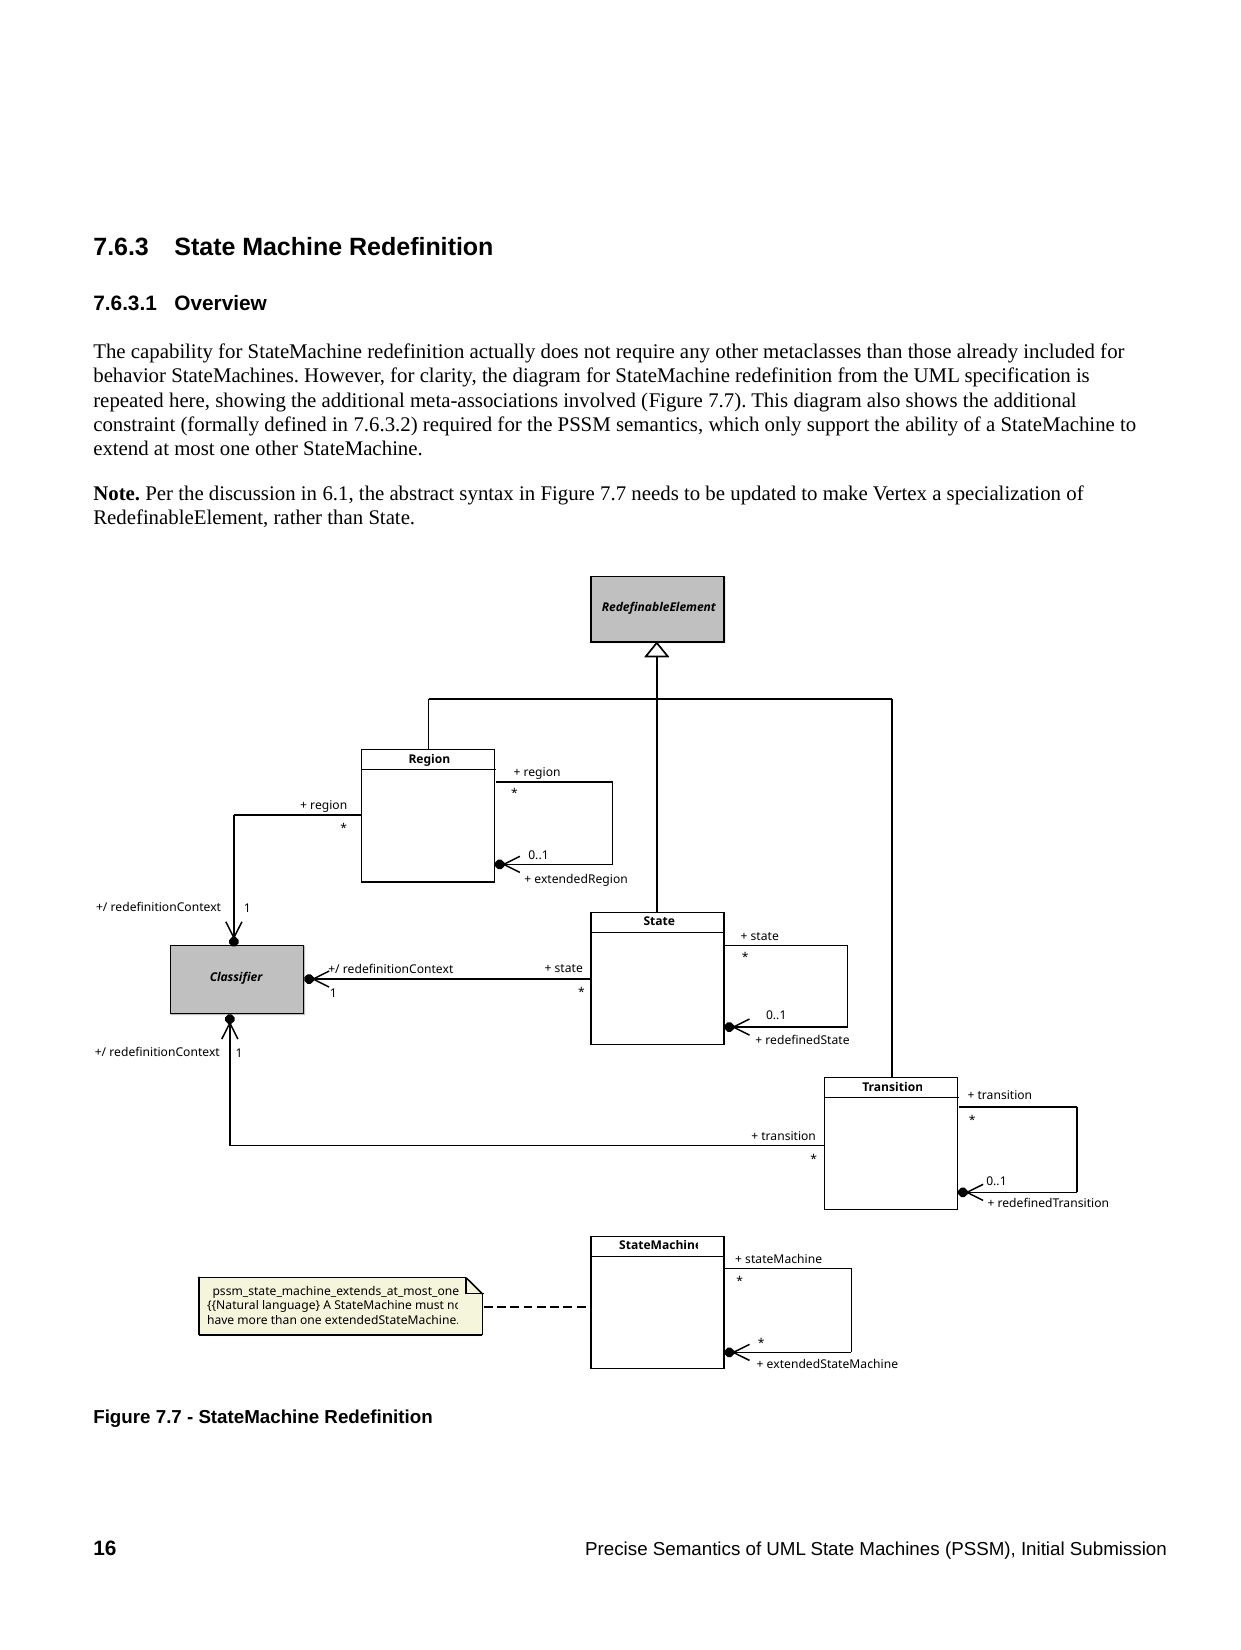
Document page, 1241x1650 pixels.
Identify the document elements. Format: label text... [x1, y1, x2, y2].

text Figure 7.7 - StateMachine Redefinition [93, 562, 1080, 1427]
subtitle State Machine Redefinition [93, 231, 1164, 260]
text The capability for StateMachine redefinition actually does not require any other metaclasses than those already included for behavior StateMachines. However, for clarity, the diagram for StateMachine redefinition from the UML specification is repeated here, showing the additional meta-associations involved (Figure 7.7). This diagram also shows the additional constraint (formally defined in 7.6.3.2) required for the PSSM semantics, which only support the ability of a StateMachine to extend at most one other StateMachine. [93, 339, 1164, 460]
text Note. Per the discussion in 6.1, the abstract syntax in Figure 7.7 needs to be updated to make Vertex a specialization of RedefinableElement, rather than State. [93, 481, 1164, 529]
subtitle Overview [93, 289, 1164, 314]
